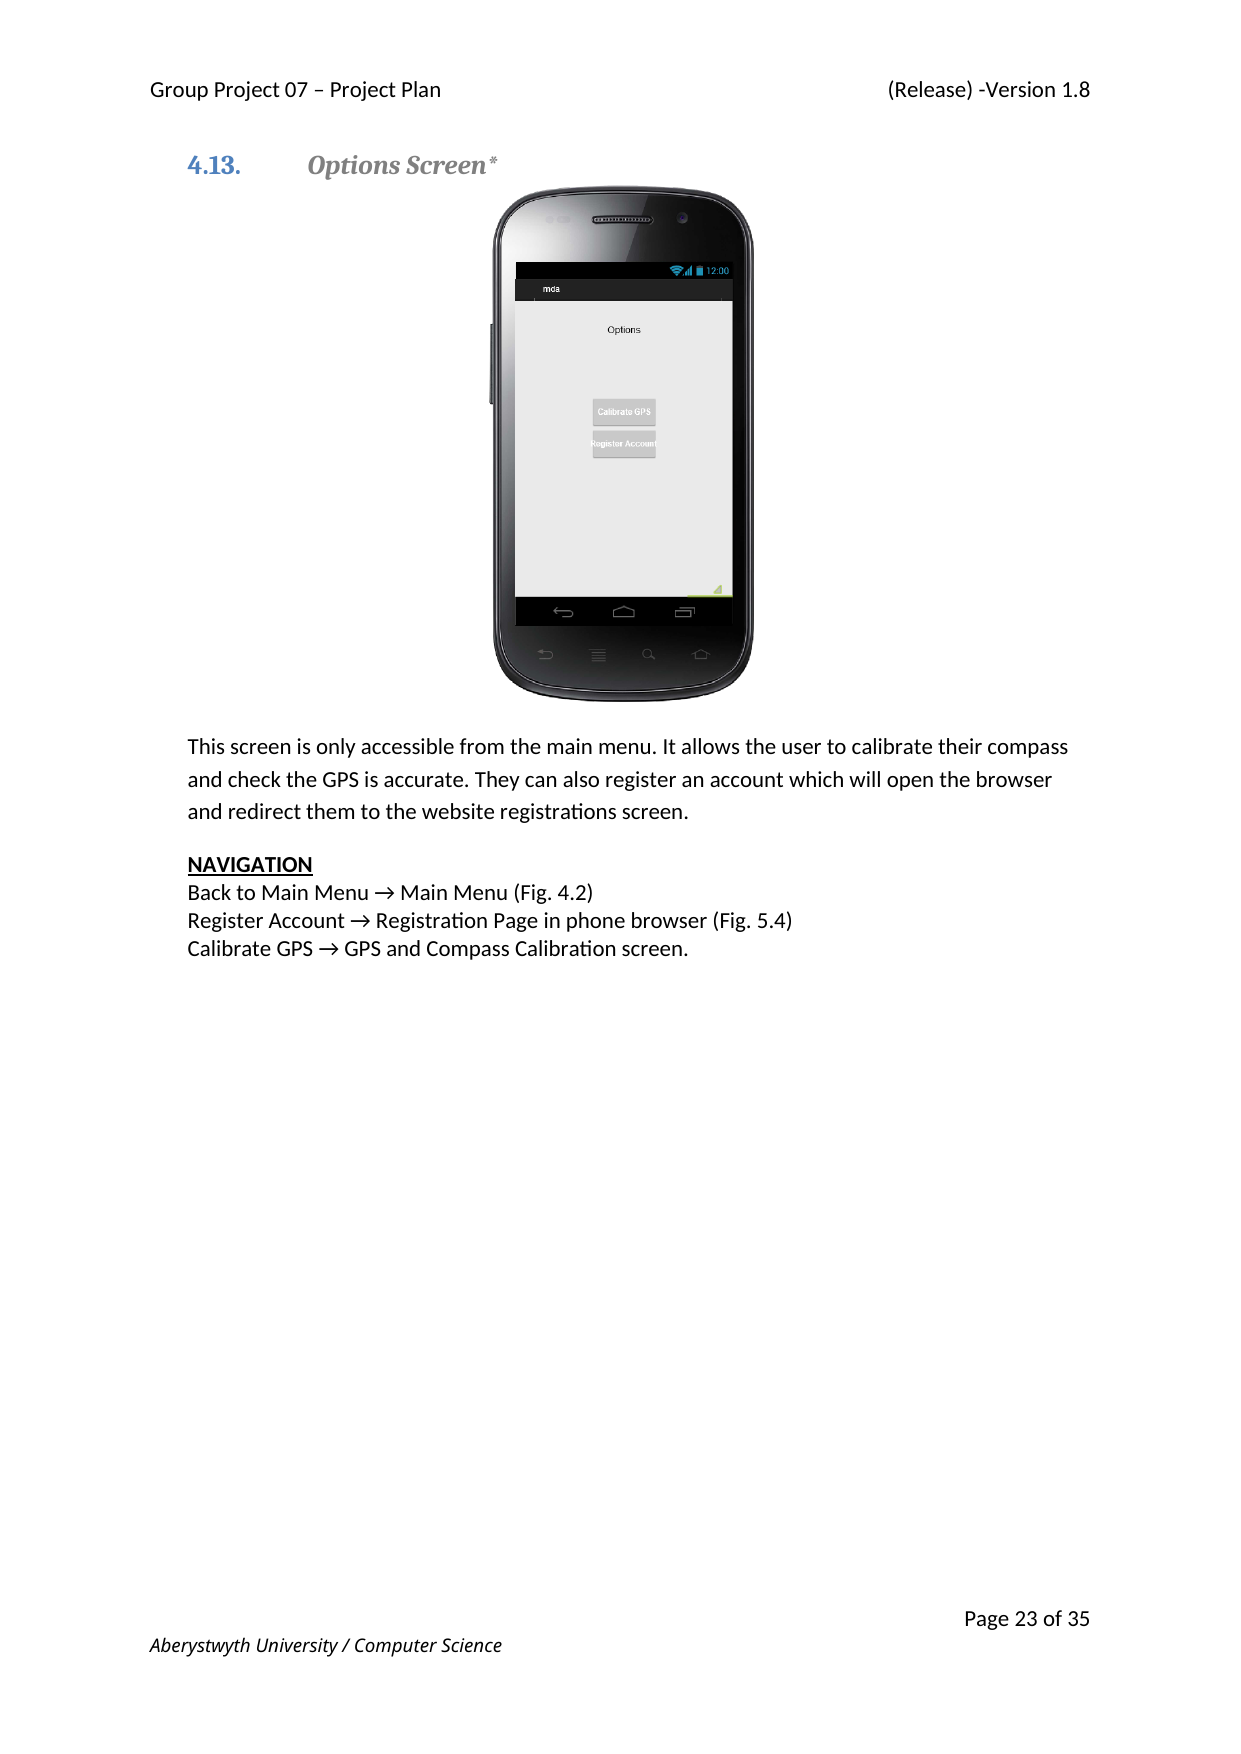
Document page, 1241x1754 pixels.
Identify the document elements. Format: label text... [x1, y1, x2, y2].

subtitle Options Screen* [187, 150, 1090, 181]
text Register Account → Registration Page in phone browser (Fig. 5.4) [187, 906, 1090, 934]
text NAVIGATION [187, 850, 1090, 878]
text Back to Main Menu → Main Menu (Fig. 4.2) [187, 878, 1090, 906]
text Calibrate GPS → GPS and Compass Calibration screen. [187, 934, 1090, 962]
text This screen is only accessible from the main menu. It allows the user to calibrate their compass and check the GPS is accurate. They can also register an account which will open the browser and redirect them to the website registrations screen. [187, 732, 1090, 825]
